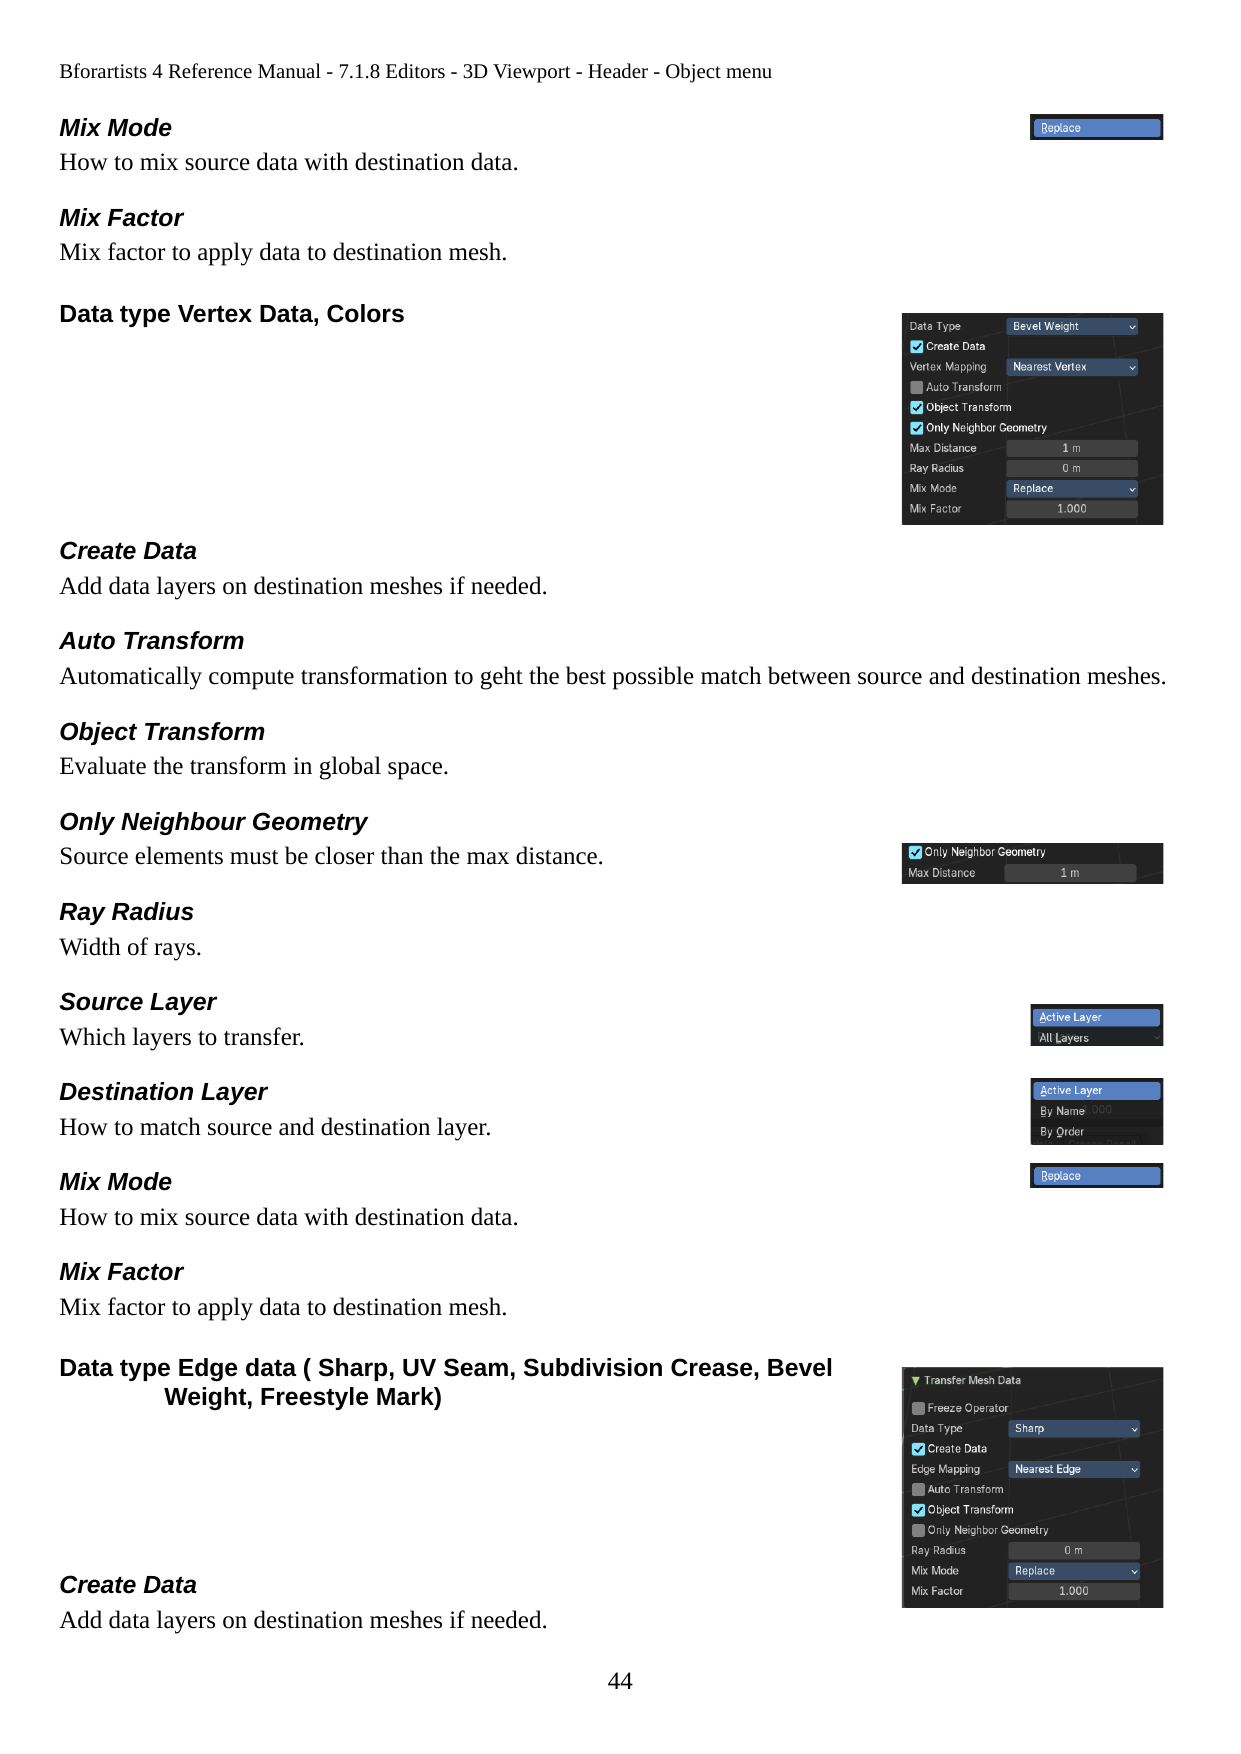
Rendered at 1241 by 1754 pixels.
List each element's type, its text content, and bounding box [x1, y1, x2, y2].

subtitle Create Data [59, 536, 1181, 565]
text Width of rays. [59, 932, 1181, 960]
text How to mix source data with destination data. [59, 1202, 1181, 1231]
subtitle Ray Radius [59, 897, 1181, 925]
subtitle Auto Transform [59, 626, 1181, 655]
subtitle [1164, 1570, 1181, 1599]
subtitle Data type Vertex Data, Colors [59, 299, 1181, 328]
picture [1030, 114, 1164, 140]
picture [901, 1367, 1164, 1608]
text Which layers to transfer. [59, 1022, 1181, 1050]
subtitle Mix Factor [59, 1257, 1181, 1286]
subtitle Data type Edge data ( Sharp, UV Seam, Subdivision Crease, Bevel Weight, Freestyle Mark) [59, 1353, 1181, 1411]
text How to match source and destination layer. [59, 1112, 1030, 1141]
picture [901, 313, 1164, 525]
text How to mix source data with destination data. [59, 147, 1181, 176]
picture [1030, 1078, 1164, 1145]
text Mix factor to apply data to destination mesh. [59, 237, 1181, 266]
subtitle Mix Factor [59, 203, 1181, 231]
text Mix factor to apply data to destination mesh. [59, 1292, 1181, 1321]
text Evaluate the transform in global space. [59, 751, 1181, 780]
picture [1030, 1163, 1164, 1188]
subtitle Mix Mode [59, 1167, 1181, 1196]
picture [1030, 1004, 1164, 1046]
text Source elements must be closer than the max distance. [59, 841, 1181, 870]
subtitle Create Data [59, 1570, 901, 1599]
subtitle Destination Layer [59, 1077, 1181, 1106]
picture [901, 843, 1164, 884]
subtitle Only Neighbour Geometry [59, 807, 1181, 835]
subtitle Object Transform [59, 717, 1181, 745]
text Automatically compute transformation to geht the best possible match between source and destination meshes. [59, 661, 1181, 690]
text Add data layers on destination meshes if needed. [59, 571, 1181, 600]
subtitle Mix Mode [59, 113, 1181, 141]
text Add data layers on destination meshes if needed. [59, 1605, 1181, 1634]
subtitle Source Layer [59, 987, 1181, 1015]
